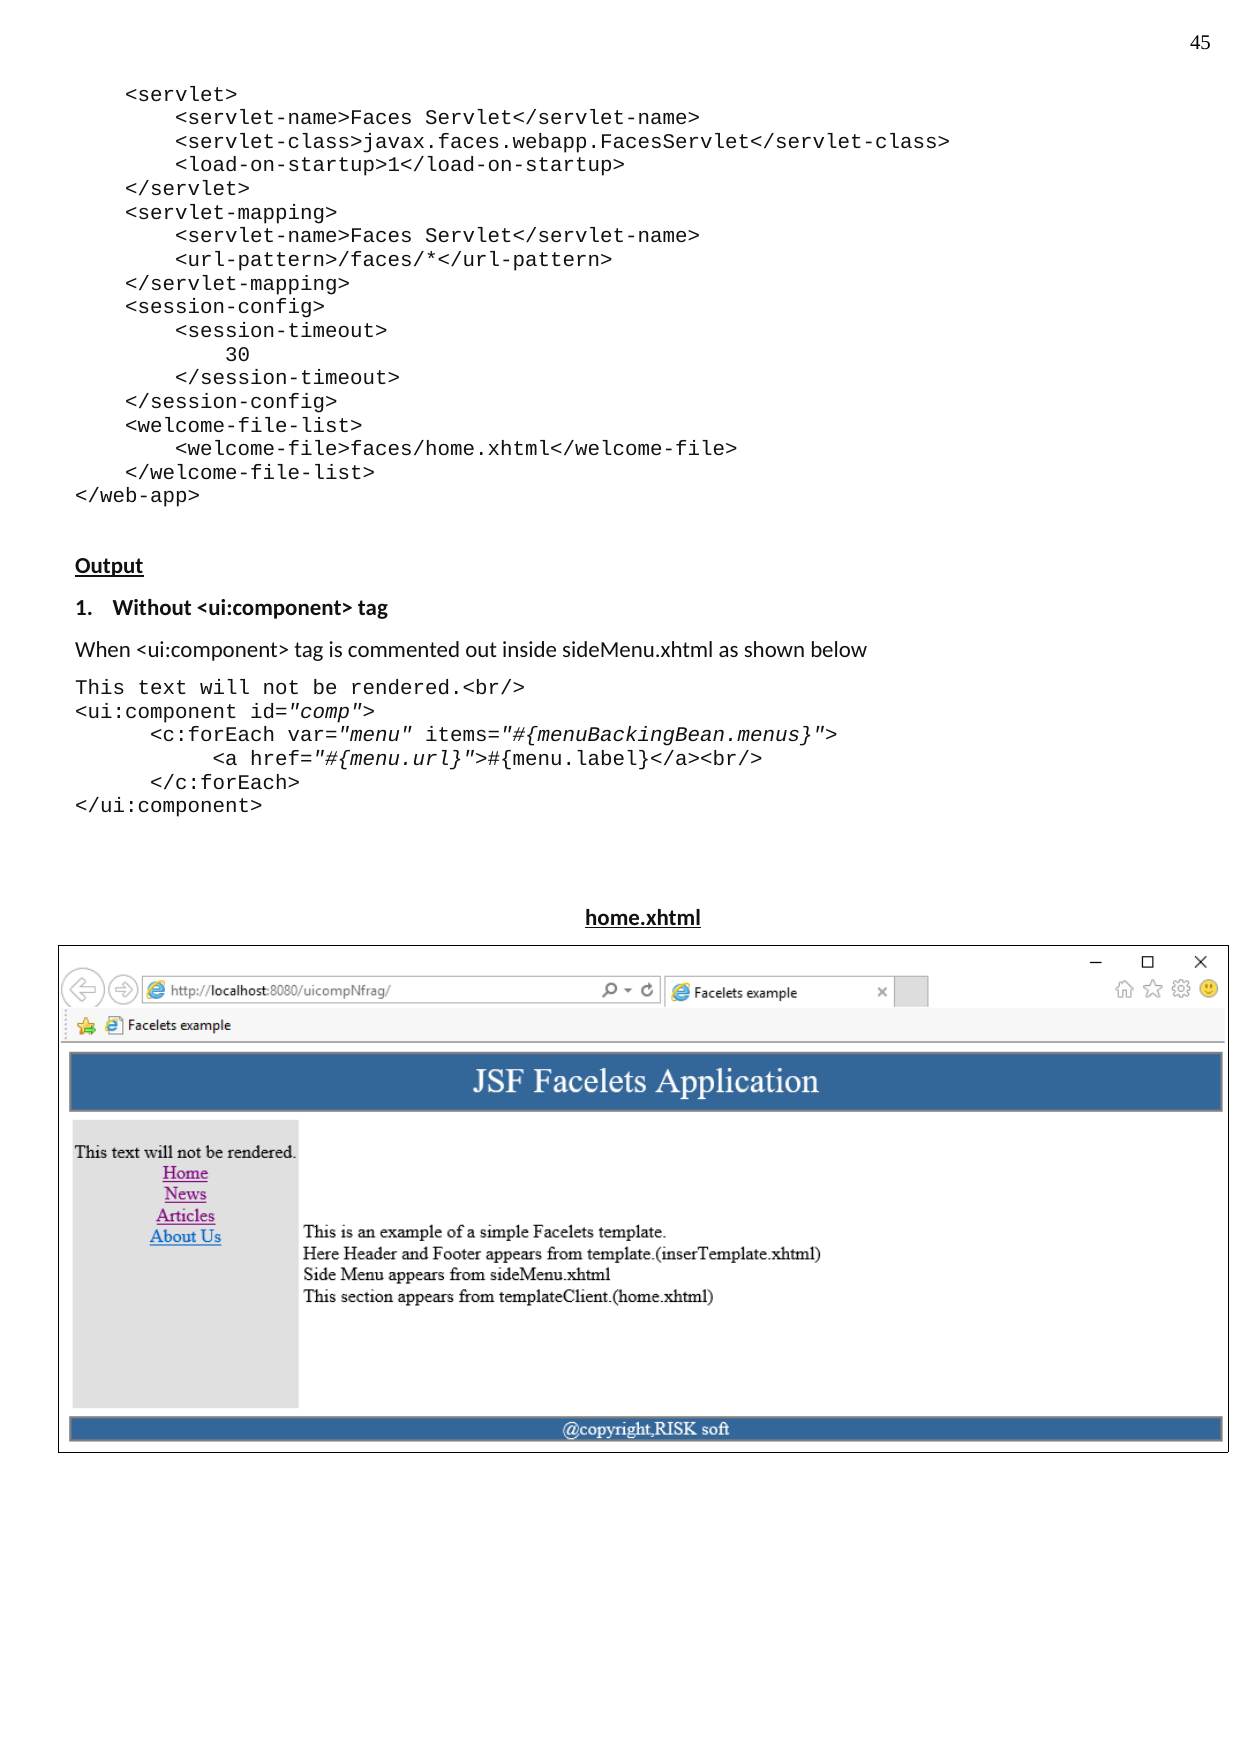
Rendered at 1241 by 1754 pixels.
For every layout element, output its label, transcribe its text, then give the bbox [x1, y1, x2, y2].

text 30 [75, 344, 1211, 367]
text <servlet-name>Faces Servlet</servlet-name> [75, 225, 1211, 249]
text </ui:component> [75, 795, 1211, 819]
text </welcome-file-list> [75, 462, 1211, 486]
text <servlet-name>Faces Servlet</servlet-name> [75, 107, 1211, 131]
text </web-app> [75, 486, 1211, 509]
text </c:forEach> [75, 772, 1211, 795]
text <url-pattern>/faces/*</url-pattern> [75, 249, 1211, 273]
text This text will not be rendered.<br/> [75, 677, 1211, 701]
text <c:forEach var="menu" items="#{menuBackingBean.menus}"> [75, 724, 1211, 748]
text When <ui:component> tag is commented out inside sideMenu.xhtml as shown below [75, 635, 1211, 663]
text </servlet-mapping> [75, 273, 1211, 296]
text <servlet-class>javax.faces.webapp.FacesServlet</servlet-class> [75, 131, 1211, 154]
text <welcome-file-list> [75, 414, 1211, 438]
text <a href="#{menu.url}">#{menu.label}</a><br/> [75, 748, 1211, 772]
text </session-config> [75, 391, 1211, 414]
text <servlet-mapping> [75, 202, 1211, 225]
text home.xhtml [75, 903, 1211, 931]
text <session-timeout> [75, 320, 1211, 344]
text <ui:component id="comp"> [75, 701, 1211, 724]
text Output [75, 551, 1211, 579]
text <session-config> [75, 296, 1211, 320]
text <load-on-startup>1</load-on-startup> [75, 154, 1211, 178]
text 1. Without <ui:component> tag [75, 593, 1211, 621]
text </servlet> [75, 178, 1211, 202]
text </session-timeout> [75, 367, 1211, 391]
text <welcome-file>faces/home.xhtml</welcome-file> [75, 438, 1211, 462]
text <servlet> [75, 83, 1211, 107]
